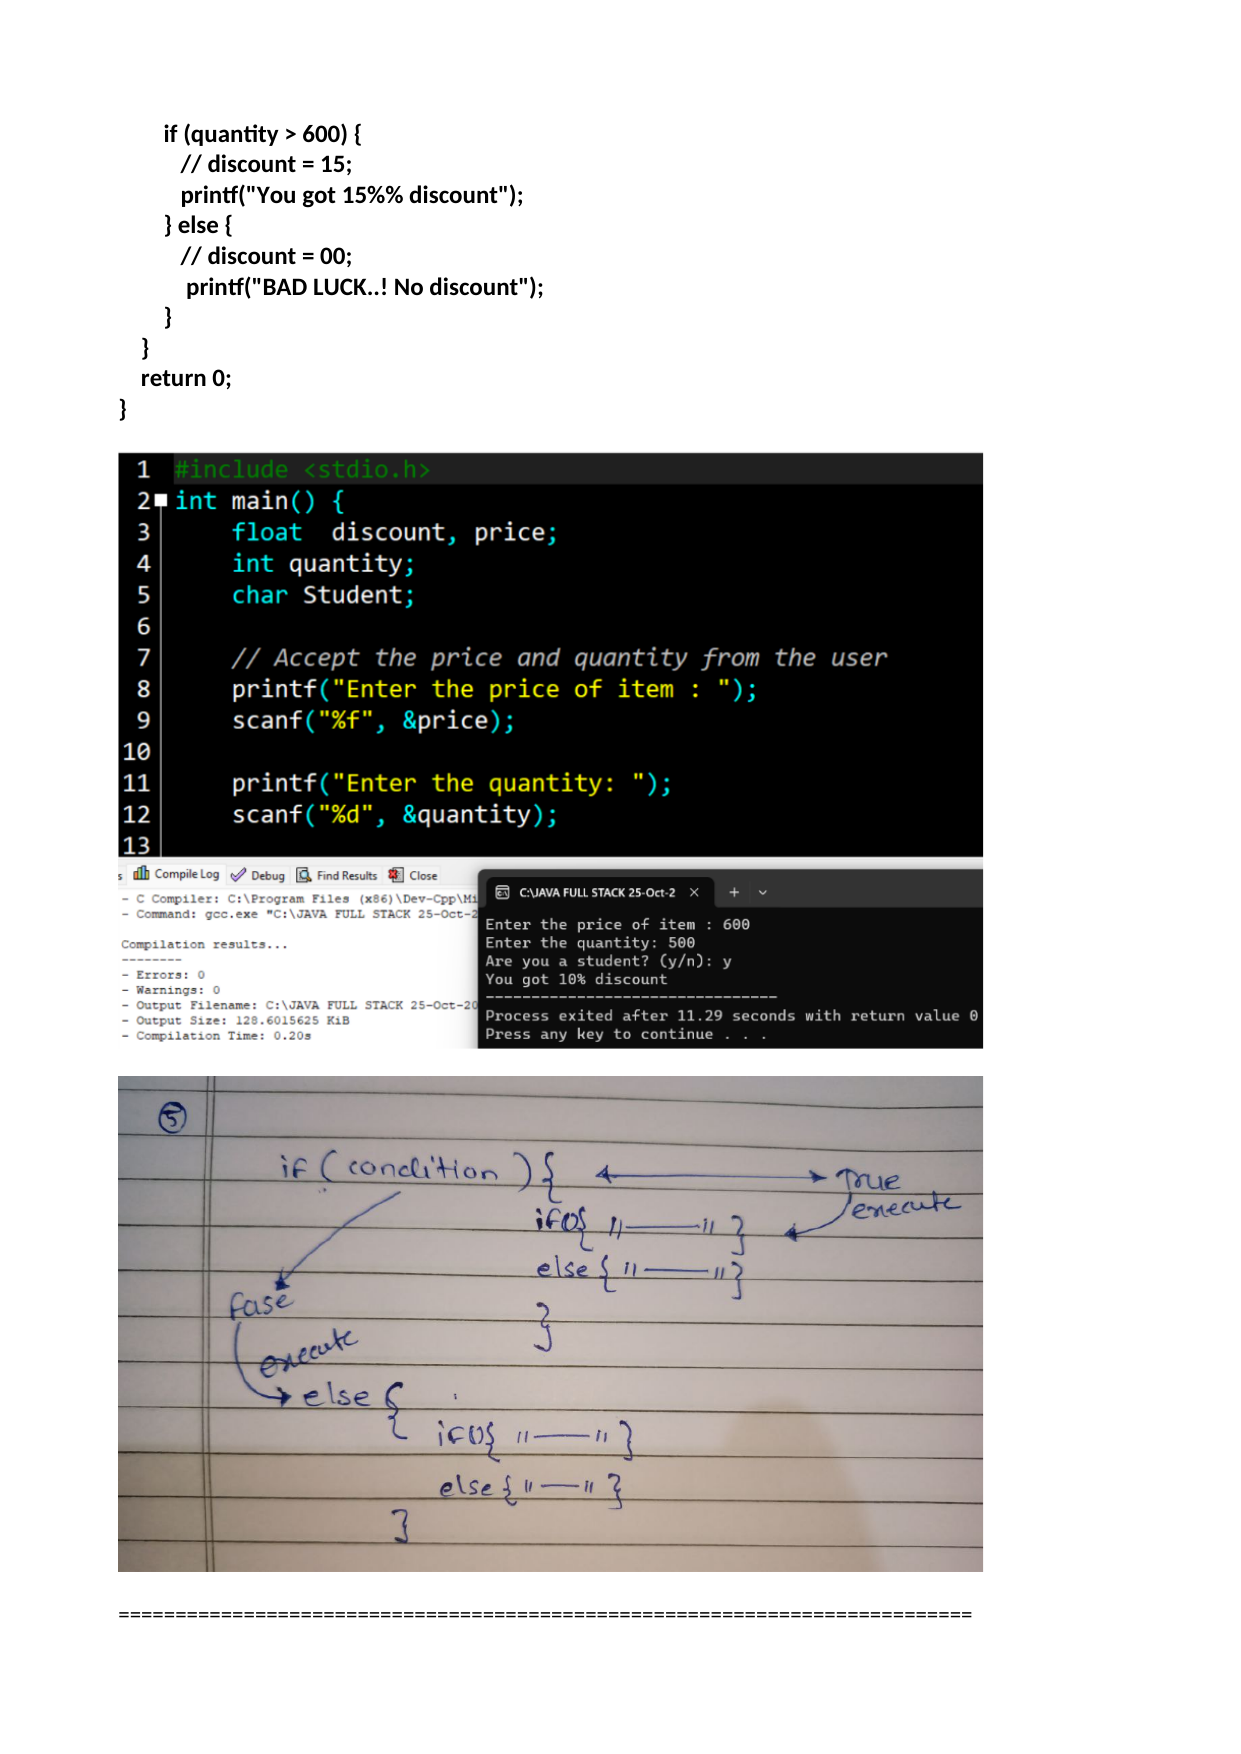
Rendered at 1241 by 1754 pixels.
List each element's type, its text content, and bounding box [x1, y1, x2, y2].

text // discount = 00; [118, 240, 1122, 271]
text printf("You got 15%% discount"); [118, 179, 1122, 210]
text } [118, 332, 1122, 362]
text return 0; [118, 362, 1122, 393]
text // discount = 15; [118, 149, 1122, 179]
text } [118, 301, 1122, 332]
text printf("BAD LUCK..! No discount"); [118, 271, 1122, 301]
text =========================================================================== [118, 1600, 1122, 1628]
text if (quantity > 600) { [118, 118, 1122, 149]
text } else { [118, 210, 1122, 240]
text } [118, 393, 1122, 423]
